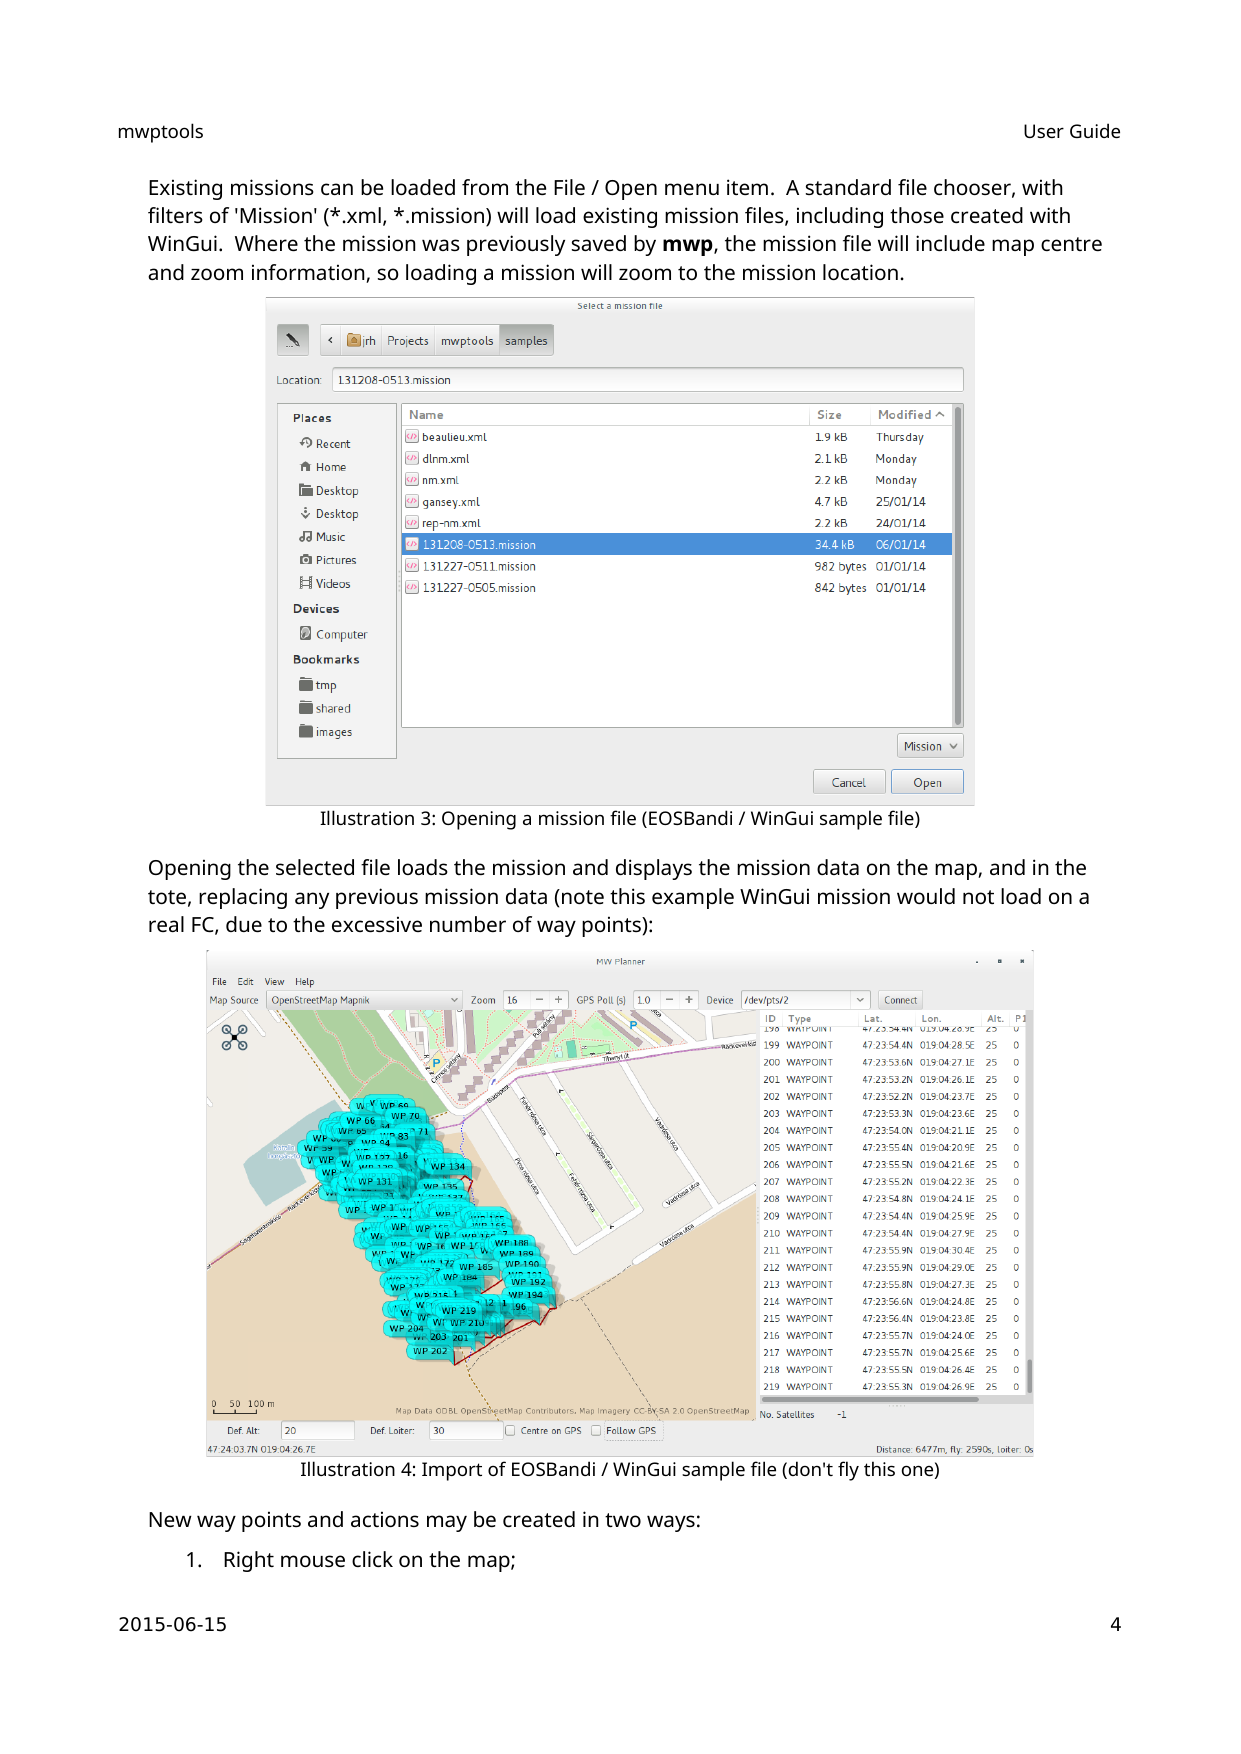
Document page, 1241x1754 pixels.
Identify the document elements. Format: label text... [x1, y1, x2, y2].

text Existing missions can be loaded from the File / Open menu item. A standard file chooser, with filters of 'Mission' (*.xml, *.mission) will load existing mission files, including those created with WinGui. Where the mission was previously saved by mwp, the mission file will include map centre and zoom information, so loading a mission will zoom to the mission location. [148, 173, 1122, 286]
list Right mouse click on the map; [185, 1545, 1122, 1573]
text Illustration 4: Import of EOSBandi / WinGui sample file (don't fly this one) [207, 1457, 1033, 1482]
text Illustration 3: Opening a mission file (EOSBandi / WinGui sample file) [266, 806, 974, 831]
text New way points and actions may be created in two ways: [148, 1505, 1122, 1533]
picture [206, 950, 1034, 1457]
picture [265, 297, 975, 806]
text Opening the selected file loads the mission and displays the mission data on the map, and in the tote, replacing any previous mission data (note this example WinGui mission would not load on a real FC, due to the excessive number of way points): [148, 853, 1122, 938]
